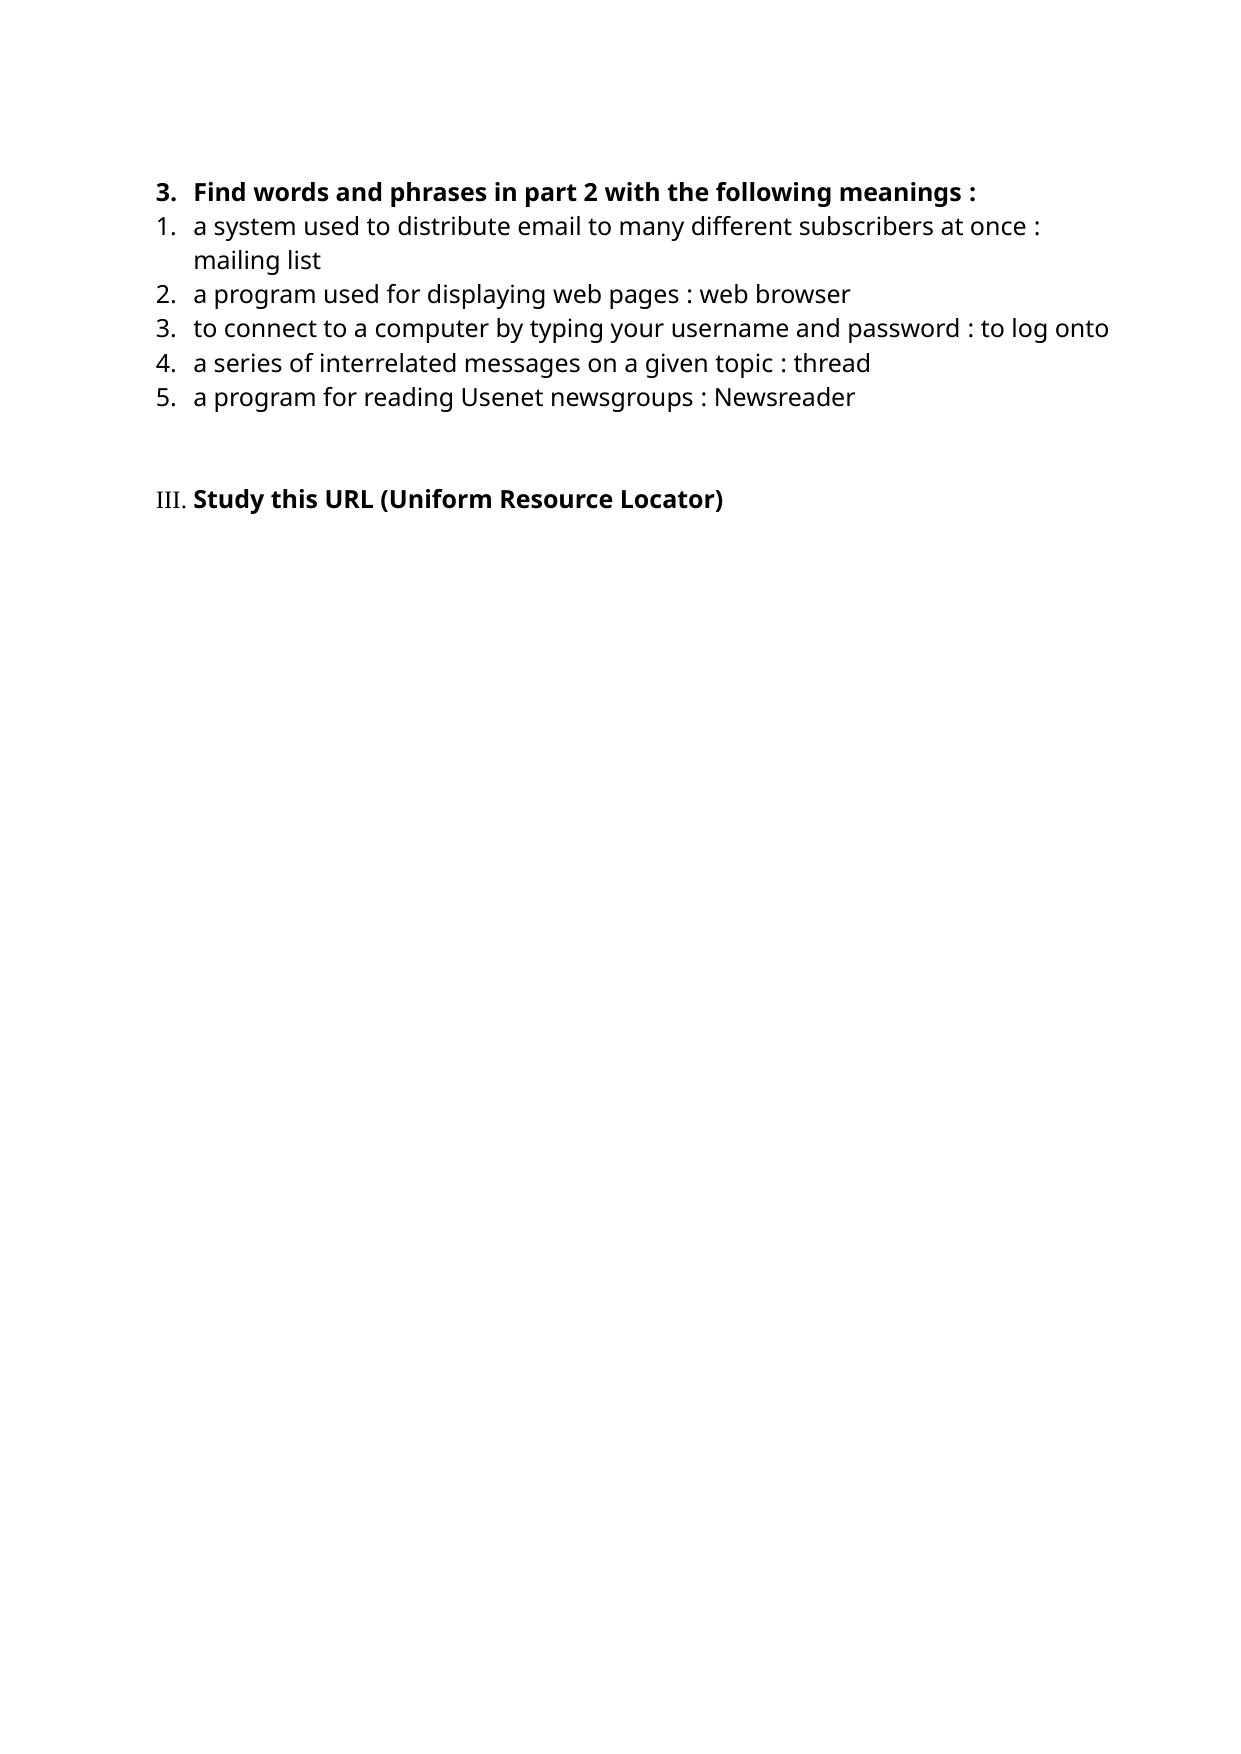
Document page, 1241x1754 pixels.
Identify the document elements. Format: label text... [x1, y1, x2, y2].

list a program for reading Usenet newsgroups : Newsreader [156, 379, 1122, 413]
list a series of interrelated messages on a given topic : thread [156, 345, 1122, 379]
list to connect to a computer by typing your username and password : to log onto [156, 311, 1122, 345]
list a system used to distribute email to many different subscribers at once : mailing list [156, 209, 1122, 277]
list a program used for displaying web pages : web browser [156, 277, 1122, 311]
list Study this URL (Uniform Resource Locator) [156, 481, 1122, 516]
list Find words and phrases in part 2 with the following meanings : [156, 175, 1122, 209]
